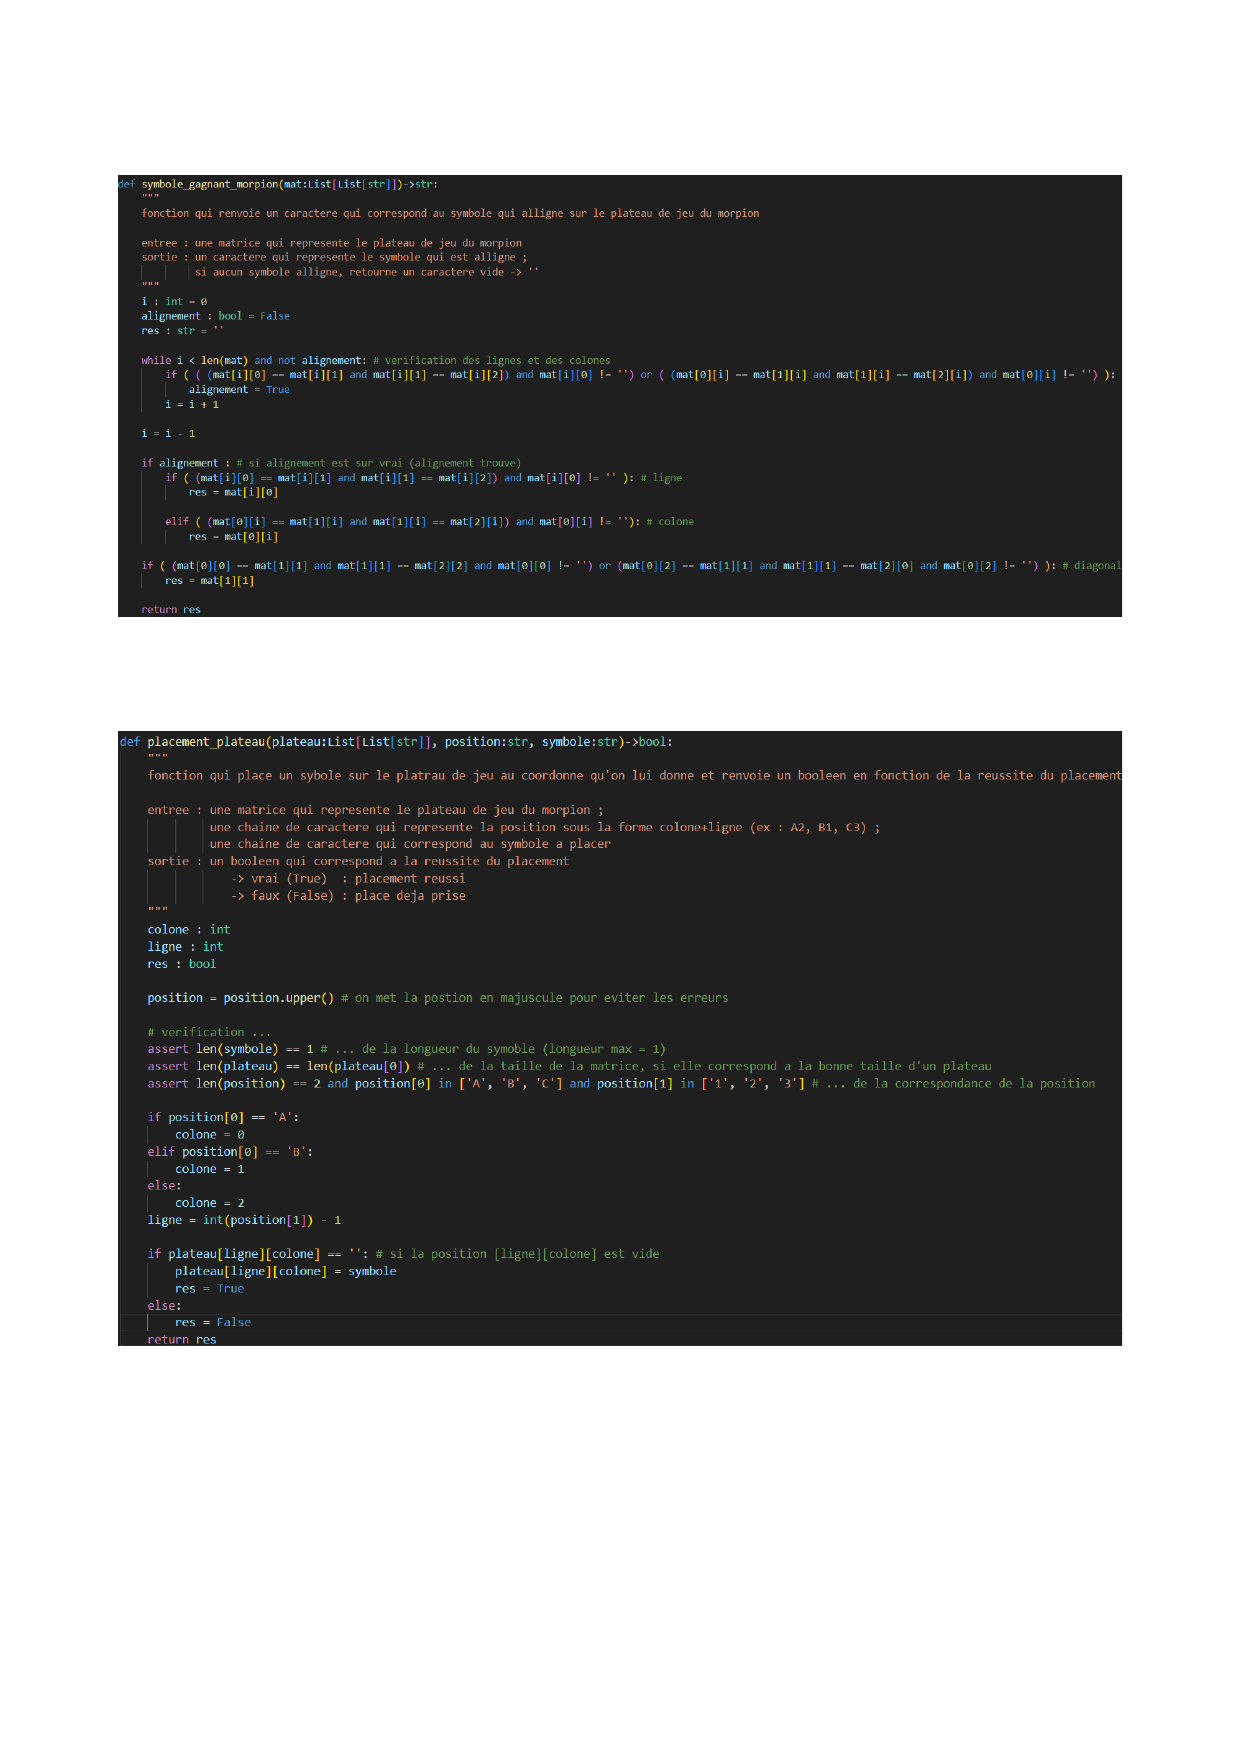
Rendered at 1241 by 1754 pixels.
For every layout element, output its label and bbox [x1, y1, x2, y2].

picture [118, 731, 1123, 1346]
picture [118, 175, 1123, 617]
